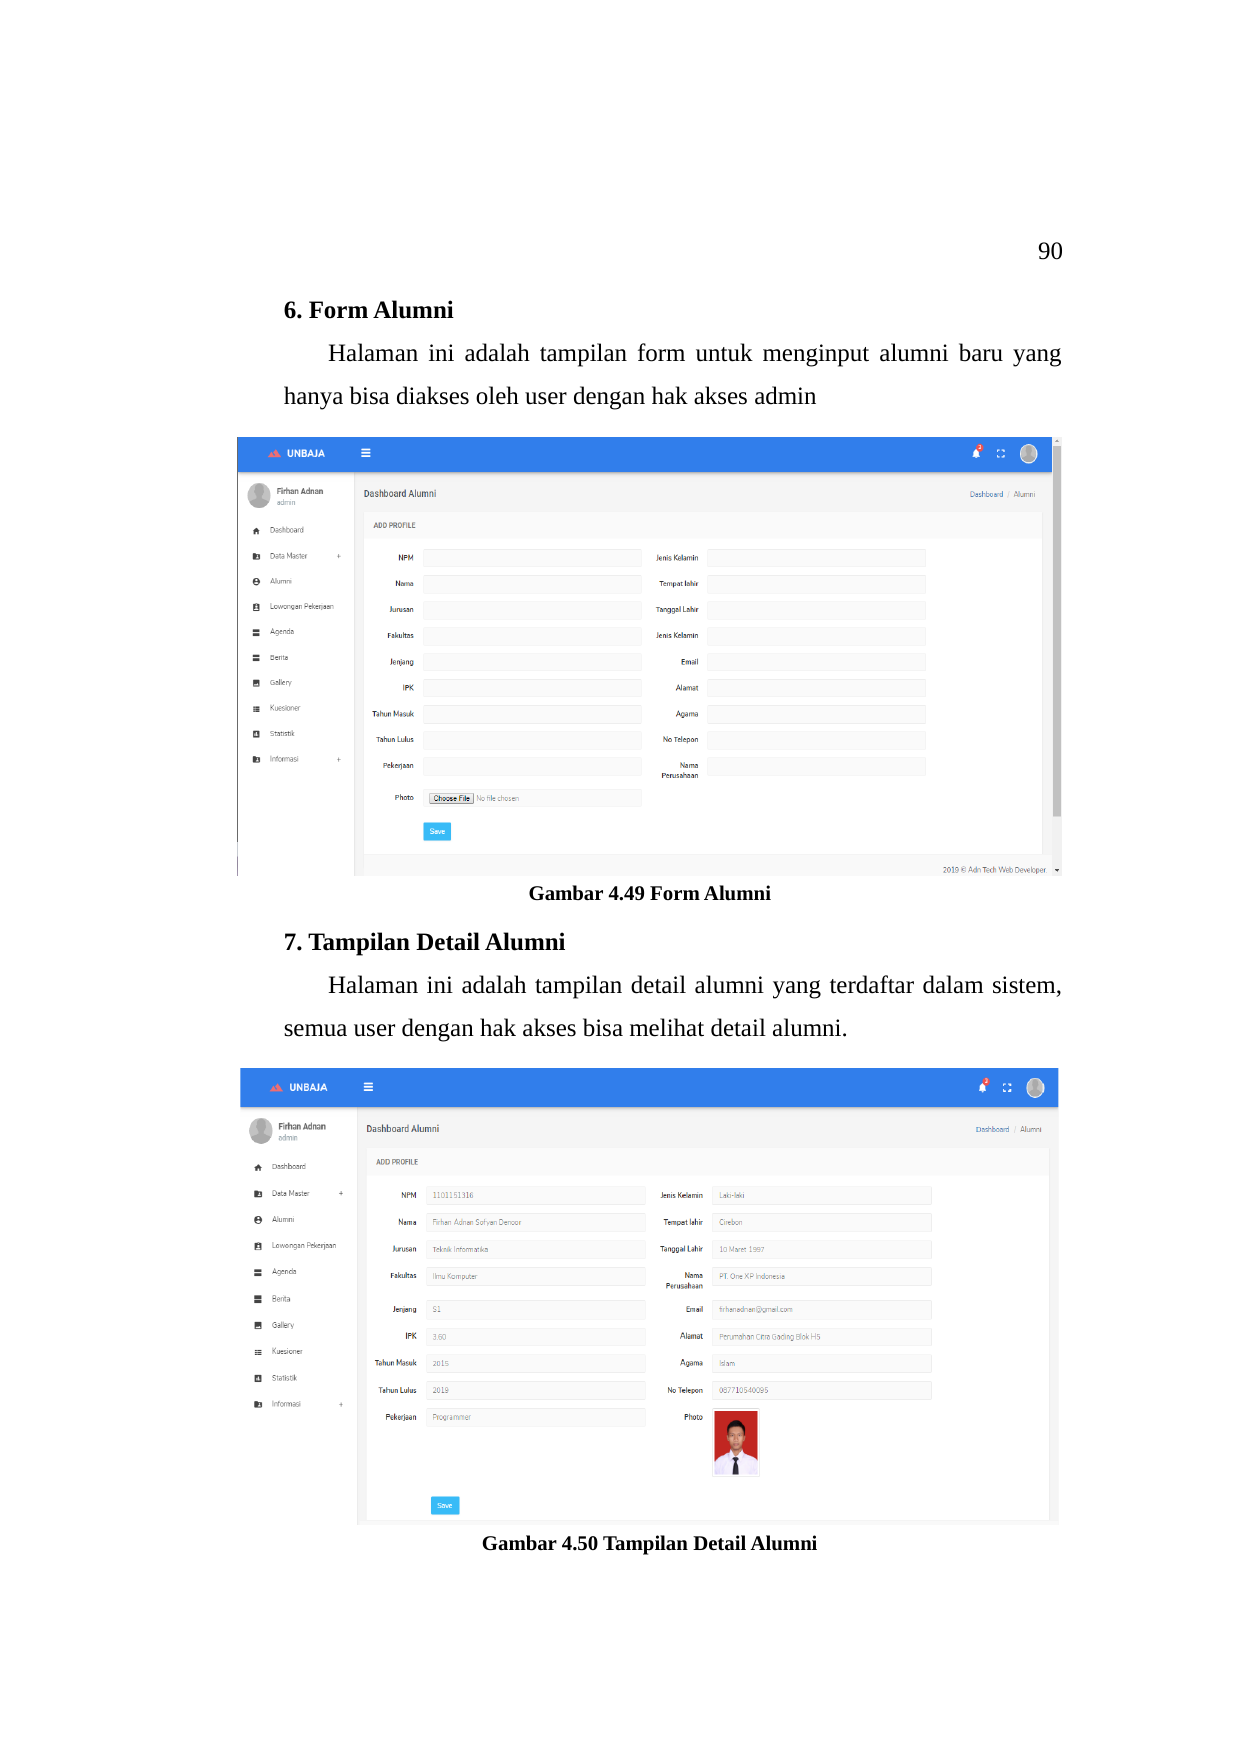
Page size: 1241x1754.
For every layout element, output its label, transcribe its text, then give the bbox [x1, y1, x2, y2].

text Gambar 4.49 Form Alumni [237, 876, 1062, 905]
text Halaman ini adalah tampilan detail alumni yang terdaftar dalam sistem, semua user dengan hak akses bisa melihat detail alumni. [283, 970, 1063, 1042]
text 6. Form Alumni [283, 295, 1063, 324]
text Halaman ini adalah tampilan form untuk menginput alumni baru yang hanya bisa diakses oleh user dengan hak akses admin [283, 338, 1063, 410]
picture [237, 437, 1062, 876]
text 7. Tampilan Detail Alumni [237, 424, 1063, 955]
picture [240, 1068, 1059, 1525]
text Gambar 4.50 Tampilan Detail Alumni [240, 1525, 1059, 1554]
